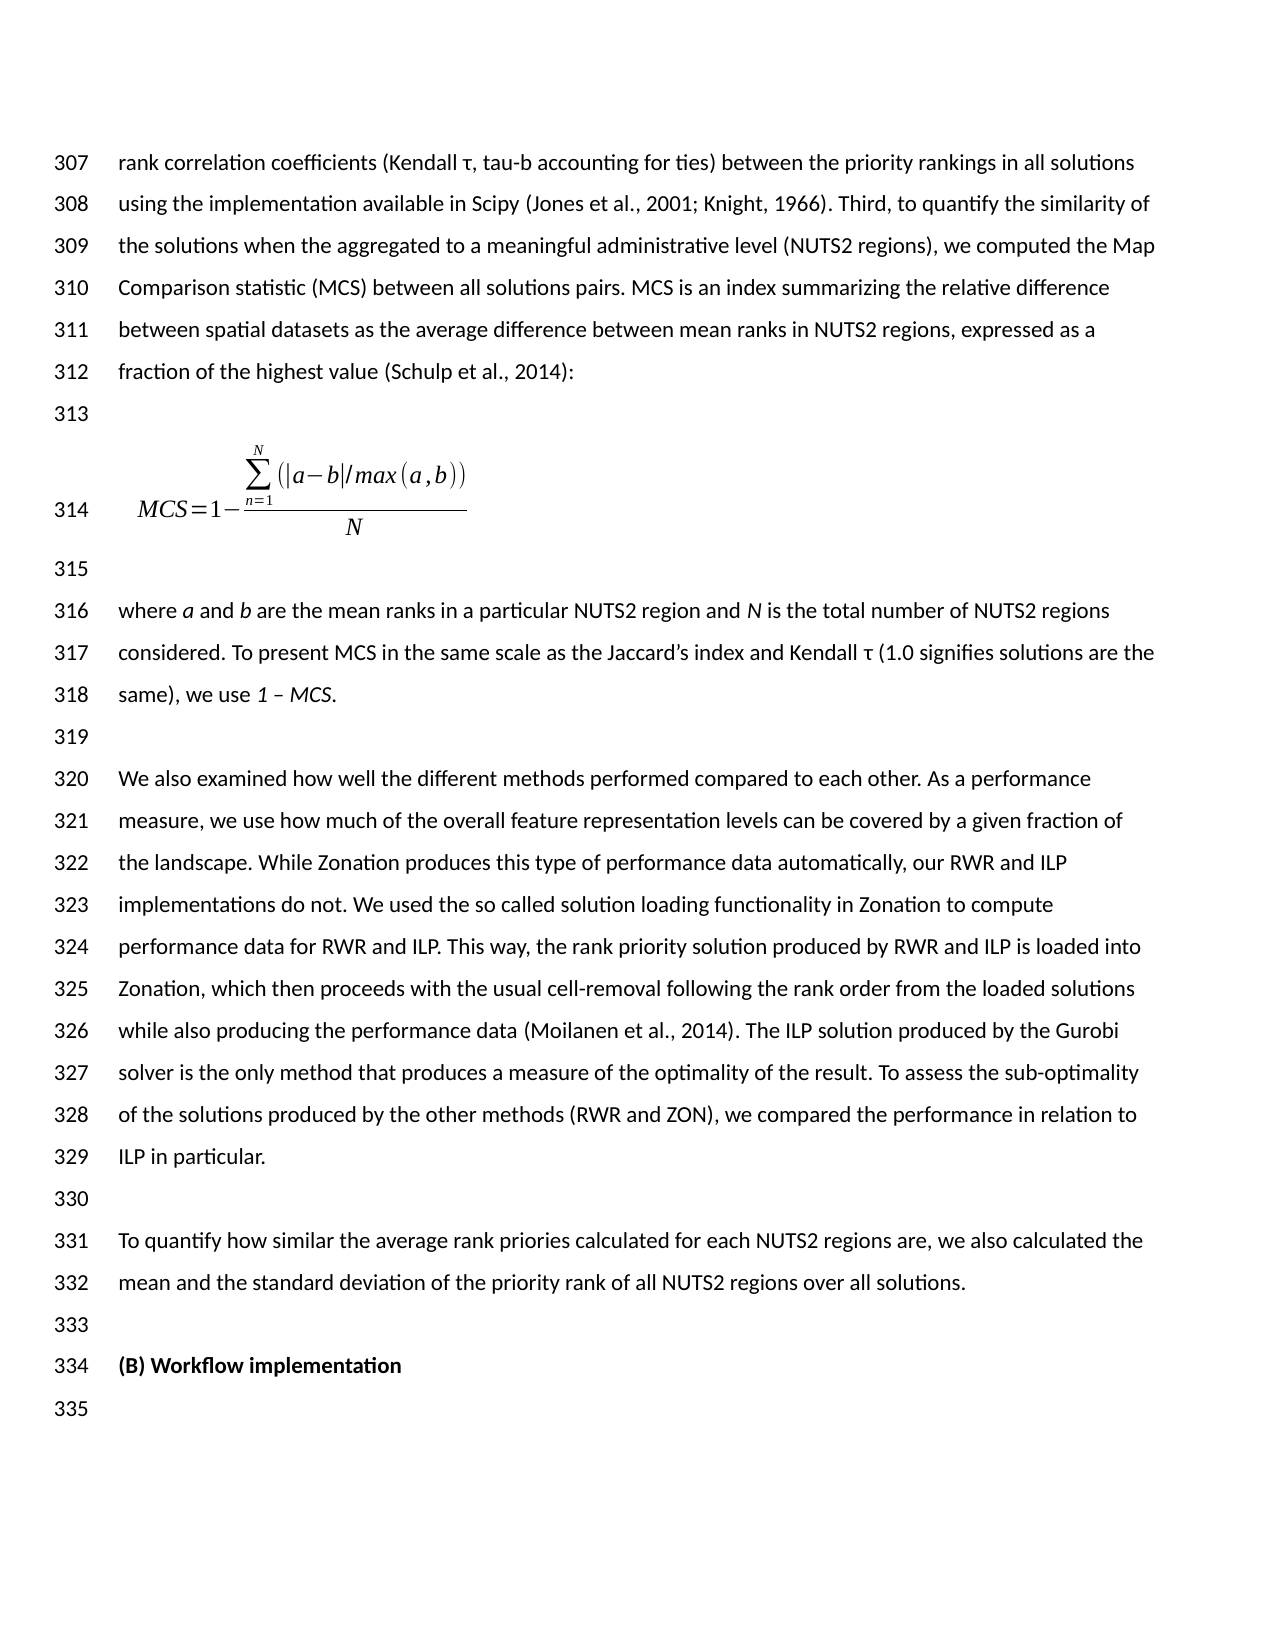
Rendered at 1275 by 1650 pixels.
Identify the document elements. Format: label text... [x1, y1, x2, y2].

text We also examined how well the different methods performed compared to each other. As a performance measure, we use how much of the overall feature representation levels can be covered by a given fraction of the landscape. While Zonation produces this type of performance data automatically, our RWR and ILP implementations do not. We used the so called solution loading functionality in Zonation to compute performance data for RWR and ILP. This way, the rank priority solution produced by RWR and ILP is loaded into Zonation, which then proceeds with the usual cell-removal following the rank order from the loaded solutions while also producing the performance data (Moilanen et al., 2014). The ILP solution produced by the Gurobi solver is the only method that produces a measure of the optimality of the result. To assess the sub-optimality of the solutions produced by the other methods (RWR and ZON), we compared the performance in relation to ILP in particular. [118, 764, 1157, 1170]
subtitle (B) Workflow implementation [118, 1352, 1157, 1380]
text where a and b are the mean ranks in a particular NUTS2 region and N is the total number of NUTS2 regions considered. To present MCS in the same scale as the Jaccard’s index and Kendall τ (1.0 signifies solutions are the same), we use 1 – MCS.⁠⁠ [118, 596, 1157, 708]
text rank correlation coefficients (Kendall τ, tau-b accounting for ties) between the priority rankings in all solutions using the implementation available in Scipy (Jones et al., 2001; Knight, 1966)⁠. Third, to quantify the similarity of the solutions when the aggregated to a meaningful administrative level (NUTS2 regions), we computed the Map Comparison statistic (MCS) between all solutions pairs. MCS is an index summarizing the relative difference between spatial datasets as the average difference between mean ranks in NUTS2 regions, expressed as a fraction of the highest value (Schulp et al., 2014)⁠: [118, 148, 1157, 386]
text To quantify how similar the average rank priories calculated for each NUTS2 regions are, we also calculated the mean and the standard deviation of the priority rank of all NUTS2 regions over all solutions. [118, 1226, 1157, 1296]
